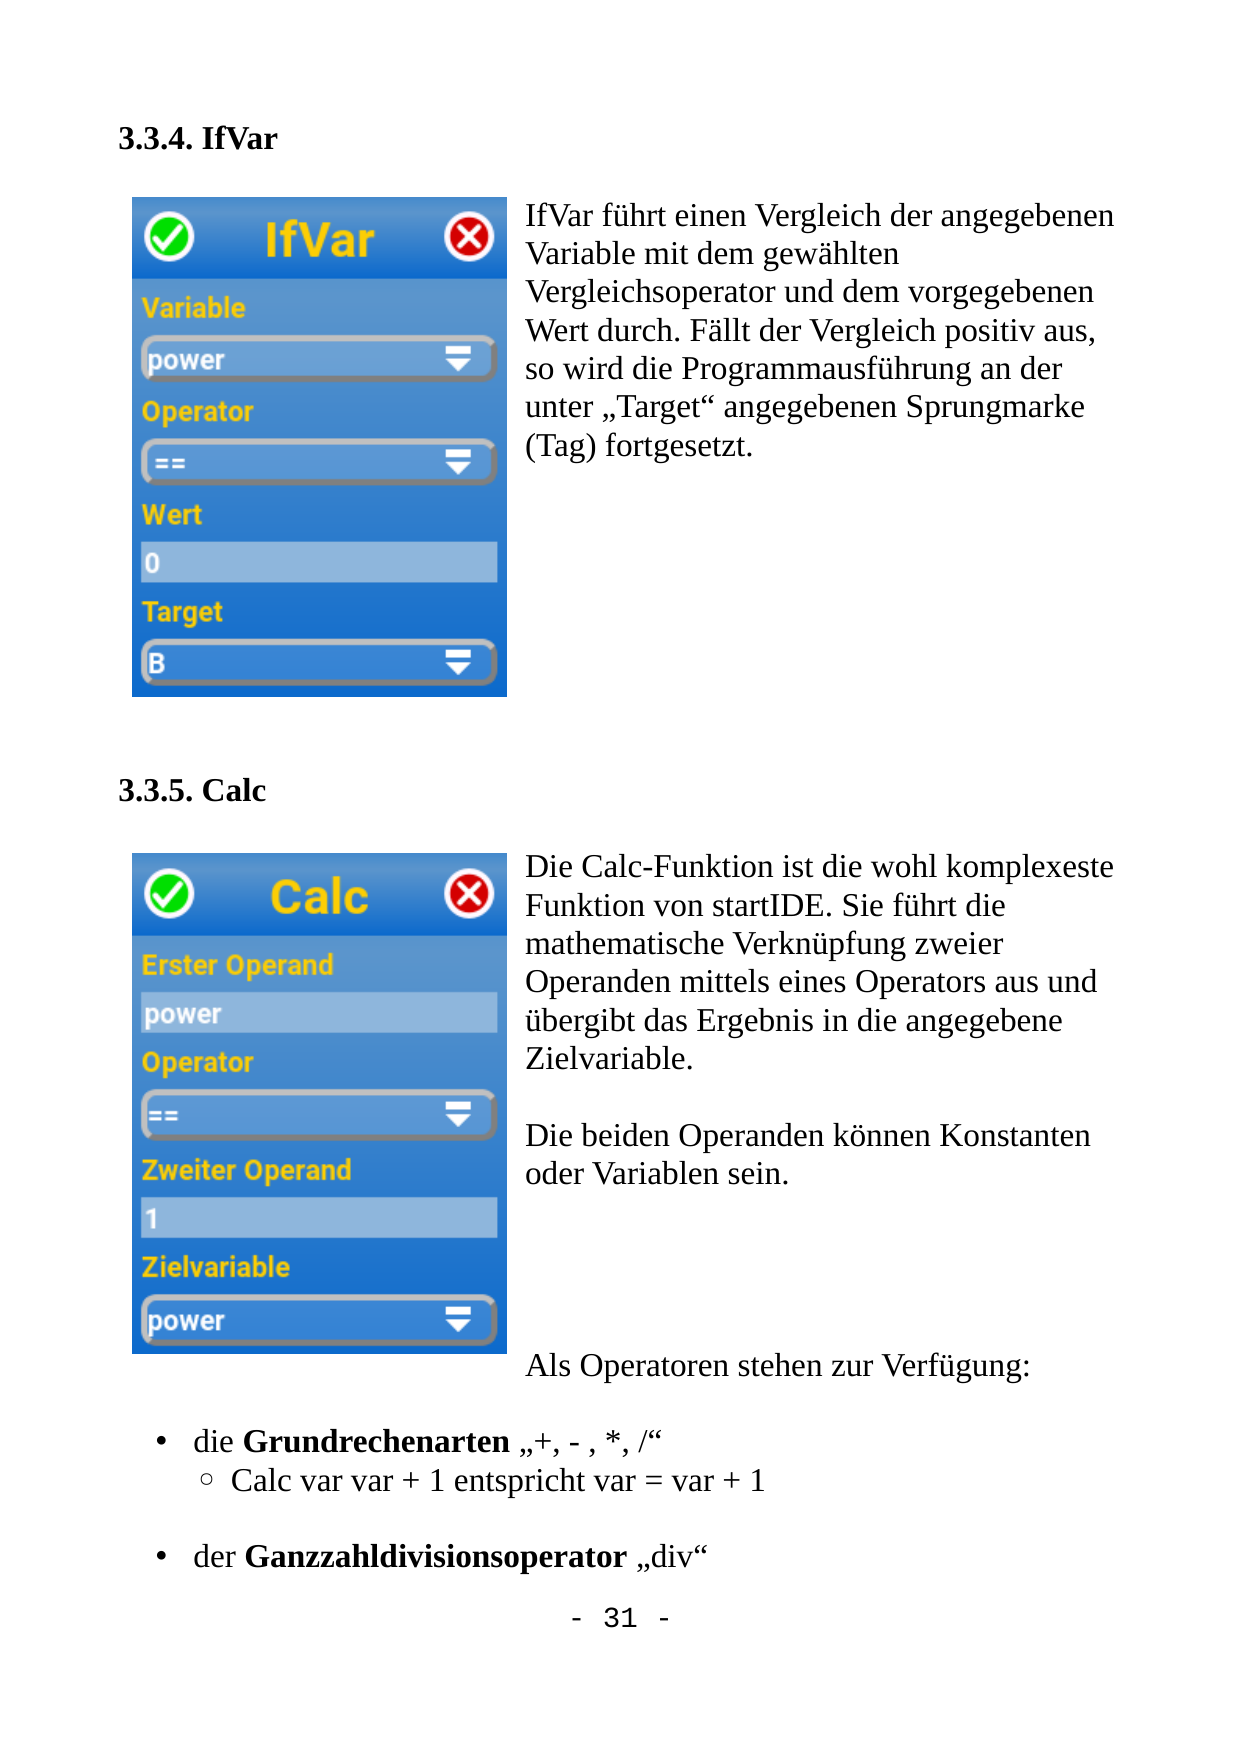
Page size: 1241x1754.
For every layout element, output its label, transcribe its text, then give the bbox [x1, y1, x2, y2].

list Calc var var + 1 entspricht var = var + 1 [193, 1460, 1122, 1498]
text 3.3.5. Calc [118, 770, 1122, 808]
text Die Calc-Funktion ist die wohl komplexeste Funktion von startIDE. Sie führt die mathematische Verknüpfung zweier Operanden mittels eines Operators aus und übergibt das Ergebnis in die angegebene Zielvariable. [118, 846, 1122, 1076]
text IfVar führt einen Vergleich der angegebenen Variable mit dem gewählten Vergleichsoperator und dem vorgegebenen Wert durch. Fällt der Vergleich positiv aus, so wird die Programmausführung an der unter „Target“ angegebenen Sprungmarke (Tag) fortgesetzt. [118, 195, 1122, 463]
list die Grundrechenarten „+, - , *, /“ [156, 1421, 1122, 1460]
text Die beiden Operanden können Konstanten oder Variablen sein. [507, 1115, 1122, 1191]
picture [132, 197, 507, 697]
text Als Operatoren stehen zur Verfügung: [118, 1345, 1122, 1383]
text 3.3.4. IfVar [118, 118, 1122, 156]
list der Ganzzahldivisionsoperator „div“ [156, 1536, 1122, 1575]
picture [132, 853, 507, 1354]
